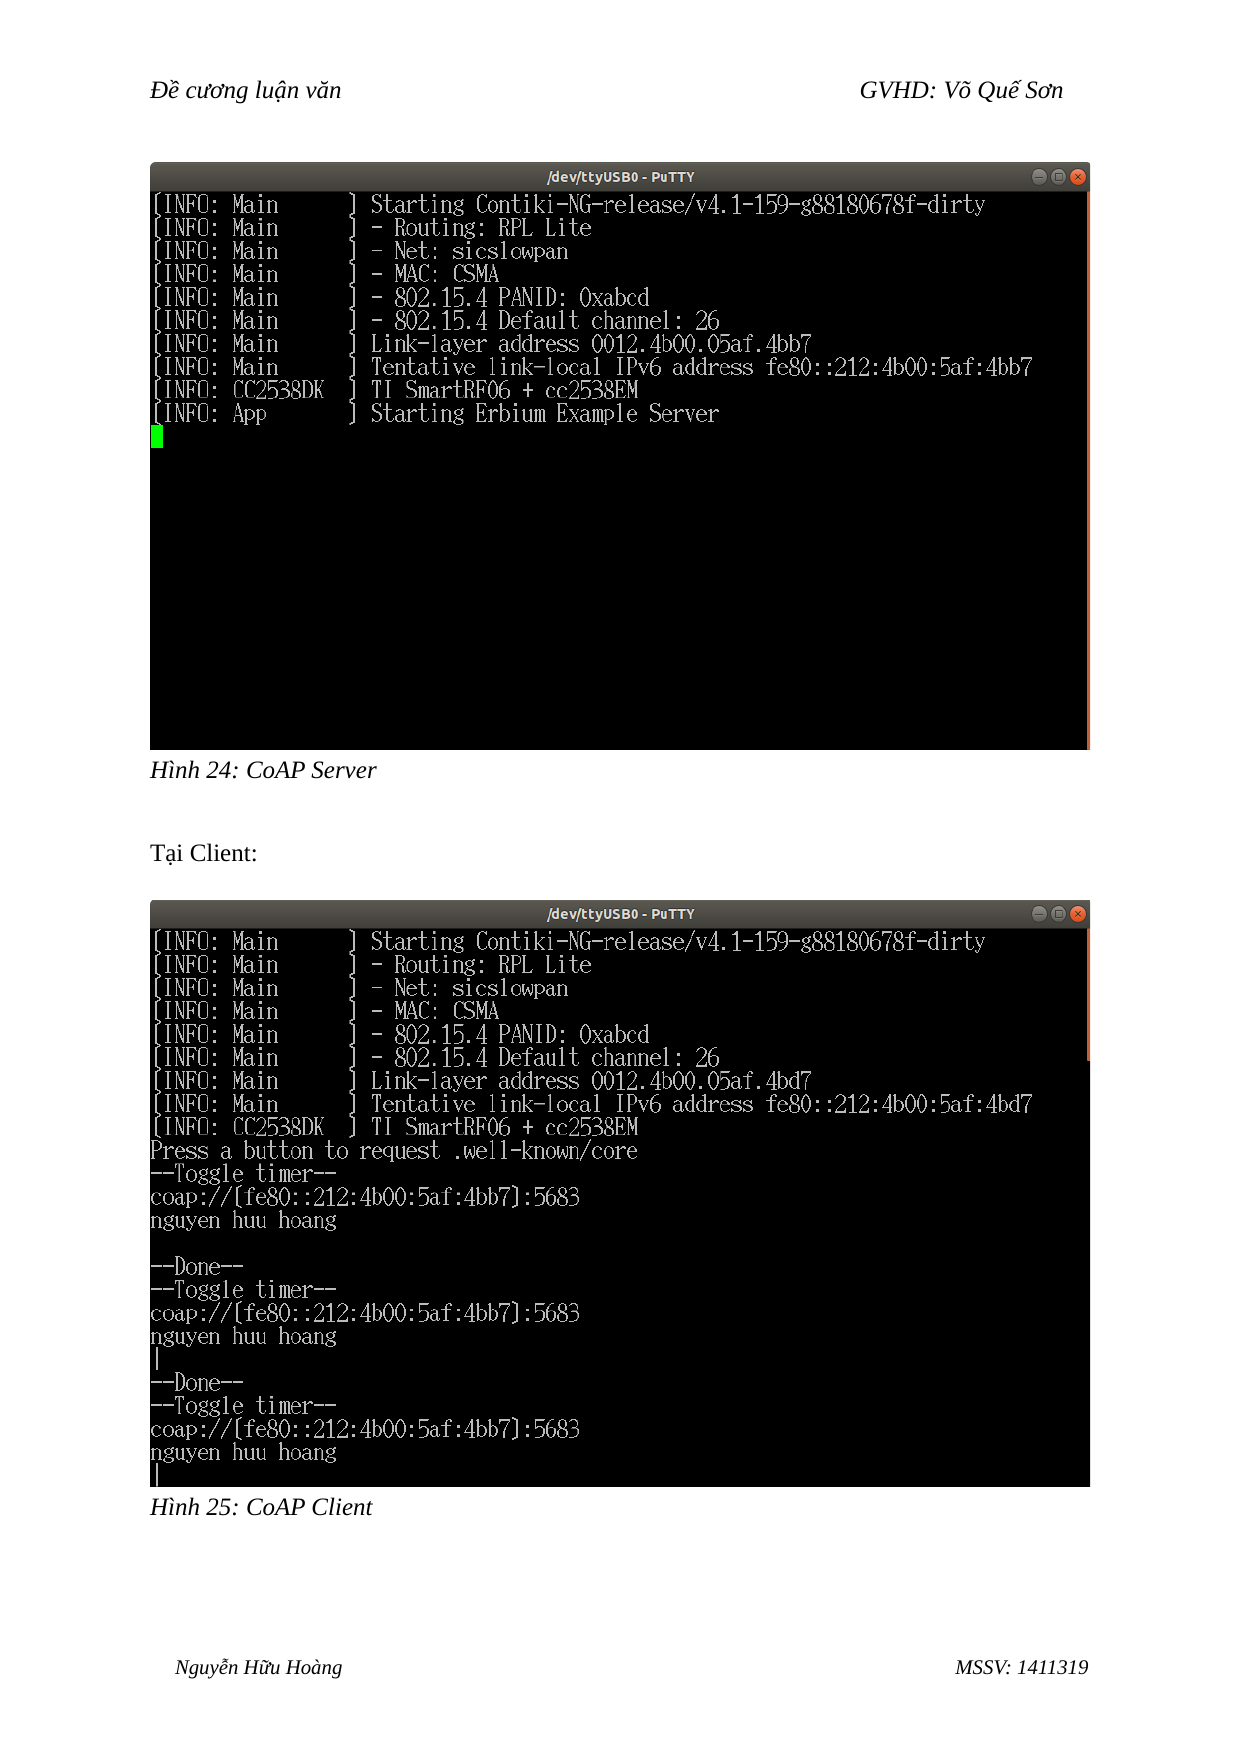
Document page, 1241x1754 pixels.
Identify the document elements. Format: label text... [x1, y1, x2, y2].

text Hình 25: CoAP Client [150, 1487, 1090, 1521]
picture [150, 900, 1091, 1487]
text Hình 24: CoAP Server [150, 750, 1090, 783]
text Tại Client: [150, 838, 1090, 867]
picture [150, 162, 1091, 750]
